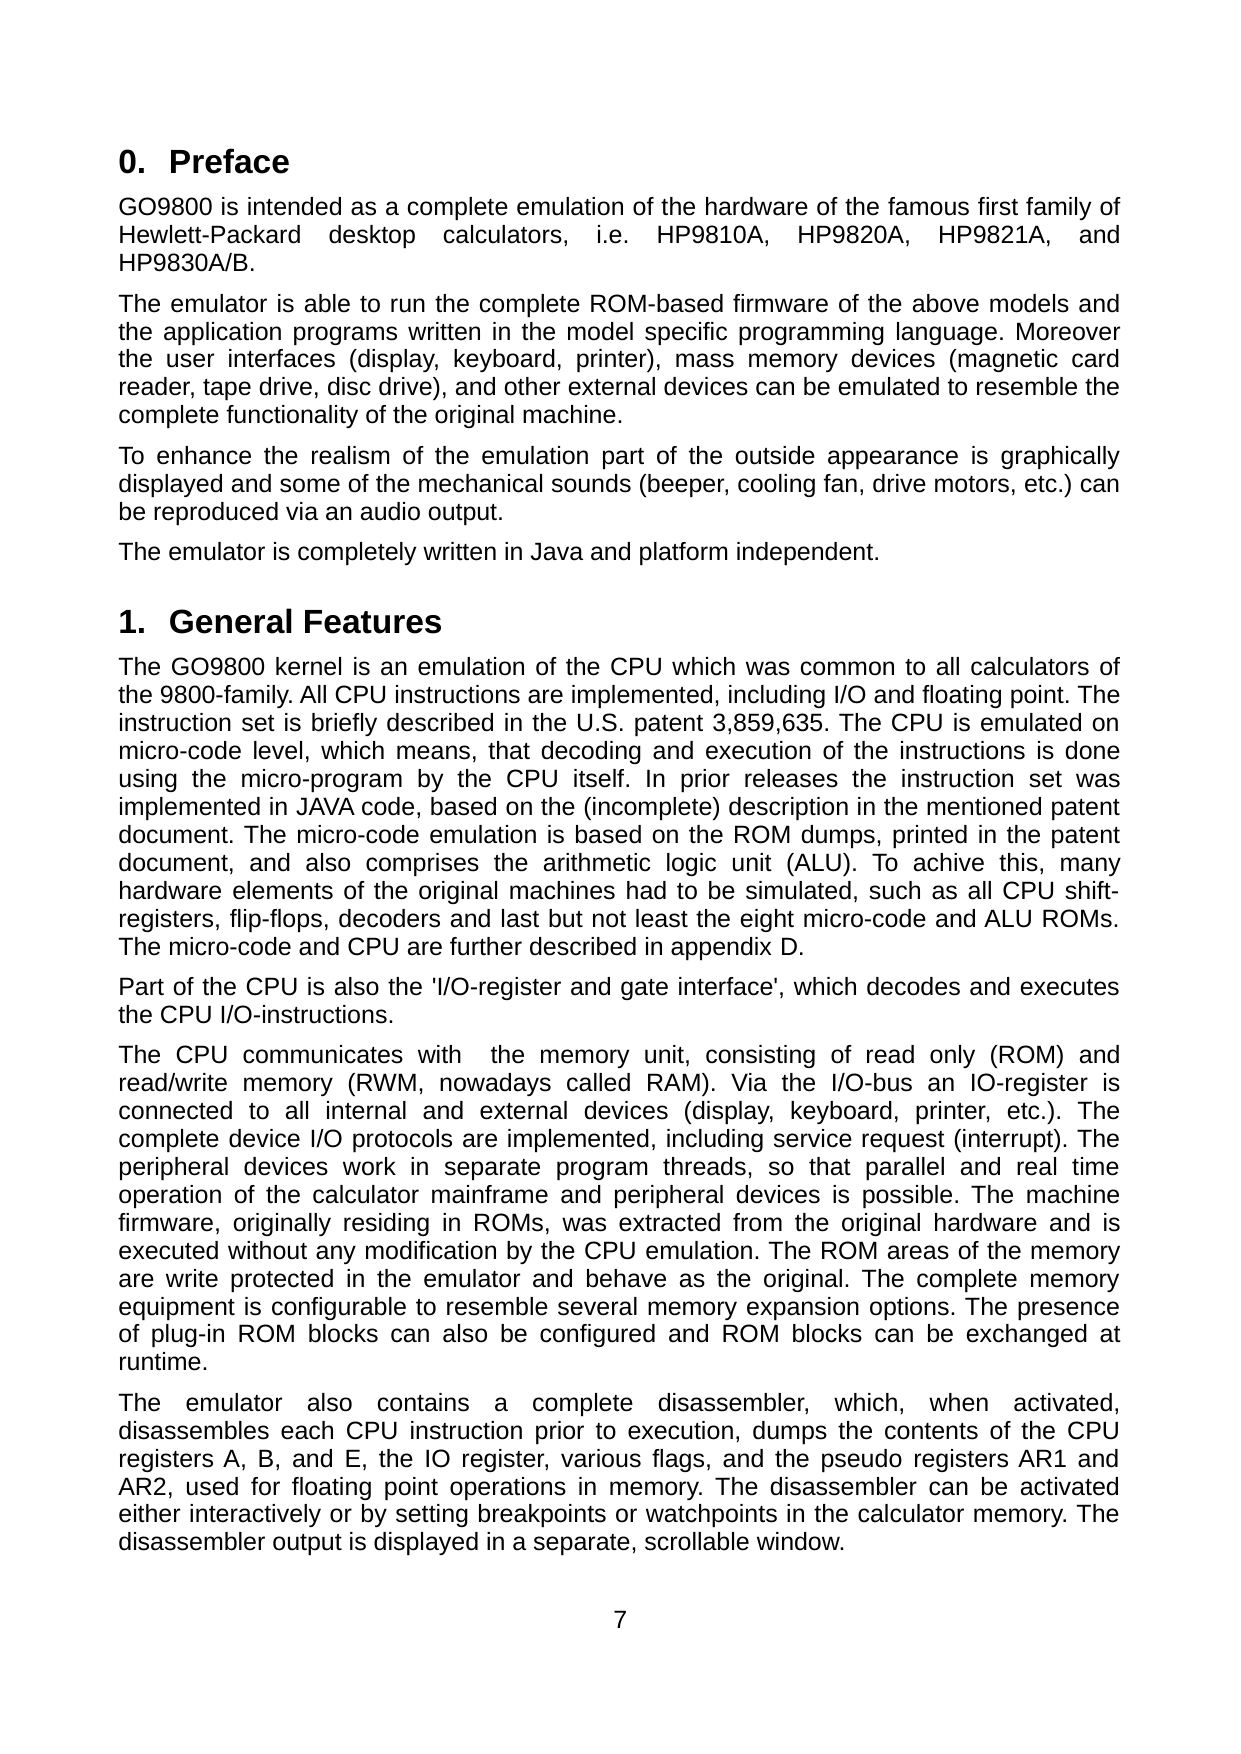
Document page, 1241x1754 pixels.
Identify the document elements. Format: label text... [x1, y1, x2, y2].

text The emulator is completely written in Java and platform independent. [118, 538, 1122, 566]
text The emulator is able to run the complete ROM-based firmware of the above models and the application programs written in the model specific programming language. Moreover the user interfaces (display, keyboard, printer), mass memory devices (magnetic card reader, tape drive, disc drive), and other external devices can be emulated to resemble the complete functionality of the original machine. [118, 289, 1122, 429]
text GO9800 is intended as a complete emulation of the hardware of the famous first family of Hewlett-Packard desktop calculators, i.e. HP9810A, HP9820A, HP9821A, and HP9830A/B. [118, 193, 1122, 277]
text The GO9800 kernel is an emulation of the CPU which was common to all calculators of the 9800-family. All CPU instructions are implemented, including I/O and floating point. The instruction set is briefly described in the U.S. patent 3,859,635. The CPU is emulated on micro-code level, which means, that decoding and execution of the instructions is done using the micro-program by the CPU itself. In prior releases the instruction set was implemented in JAVA code, based on the (incomplete) description in the mentioned patent document. The micro-code emulation is based on the ROM dumps, printed in the patent document, and also comprises the arithmetic logic unit (ALU). To achive this, many hardware elements of the original machines had to be simulated, such as all CPU shift-registers, flip-flops, decoders and last but not least the eight micro-code and ALU ROMs. The micro-code and CPU are further described in appendix D. [118, 653, 1122, 960]
text The CPU communicates with the memory unit, consisting of read only (ROM) and read/write memory (RWM, nowadays called RAM). Via the I/O-bus an IO-register is connected to all internal and external devices (display, keyboard, printer, etc.). The complete device I/O protocols are implemented, including service request (interrupt). The peripheral devices work in separate program threads, so that parallel and real time operation of the calculator mainframe and peripheral devices is possible. The machine firmware, originally residing in ROMs, was extracted from the original hardware and is executed without any modification by the CPU emulation. The ROM areas of the memory are write protected in the emulator and behave as the original. The complete memory equipment is configurable to resemble several memory expansion options. The presence of plug-in ROM blocks can also be configured and ROM blocks can be exchanged at runtime. [118, 1041, 1122, 1376]
text Part of the CPU is also the 'I/O-register and gate interface', which decodes and executes the CPU I/O-instructions. [118, 973, 1122, 1028]
subtitle General Features [118, 603, 1122, 641]
text The emulator also contains a complete disassembler, which, when activated, disassembles each CPU instruction prior to execution, dumps the contents of the CPU registers A, B, and E, the IO register, various flags, and the pseudo registers AR1 and AR2, used for floating point operations in memory. The disassembler can be activated either interactively or by setting breakpoints or watchpoints in the calculator memory. The disassembler output is displayed in a separate, scrollable window. [118, 1388, 1122, 1556]
subtitle Preface [118, 143, 1122, 181]
text To enhance the realism of the emulation part of the outside appearance is graphically displayed and some of the mechanical sounds (beeper, cooling fan, drive motors, etc.) can be reproduced via an audio output. [118, 441, 1122, 525]
